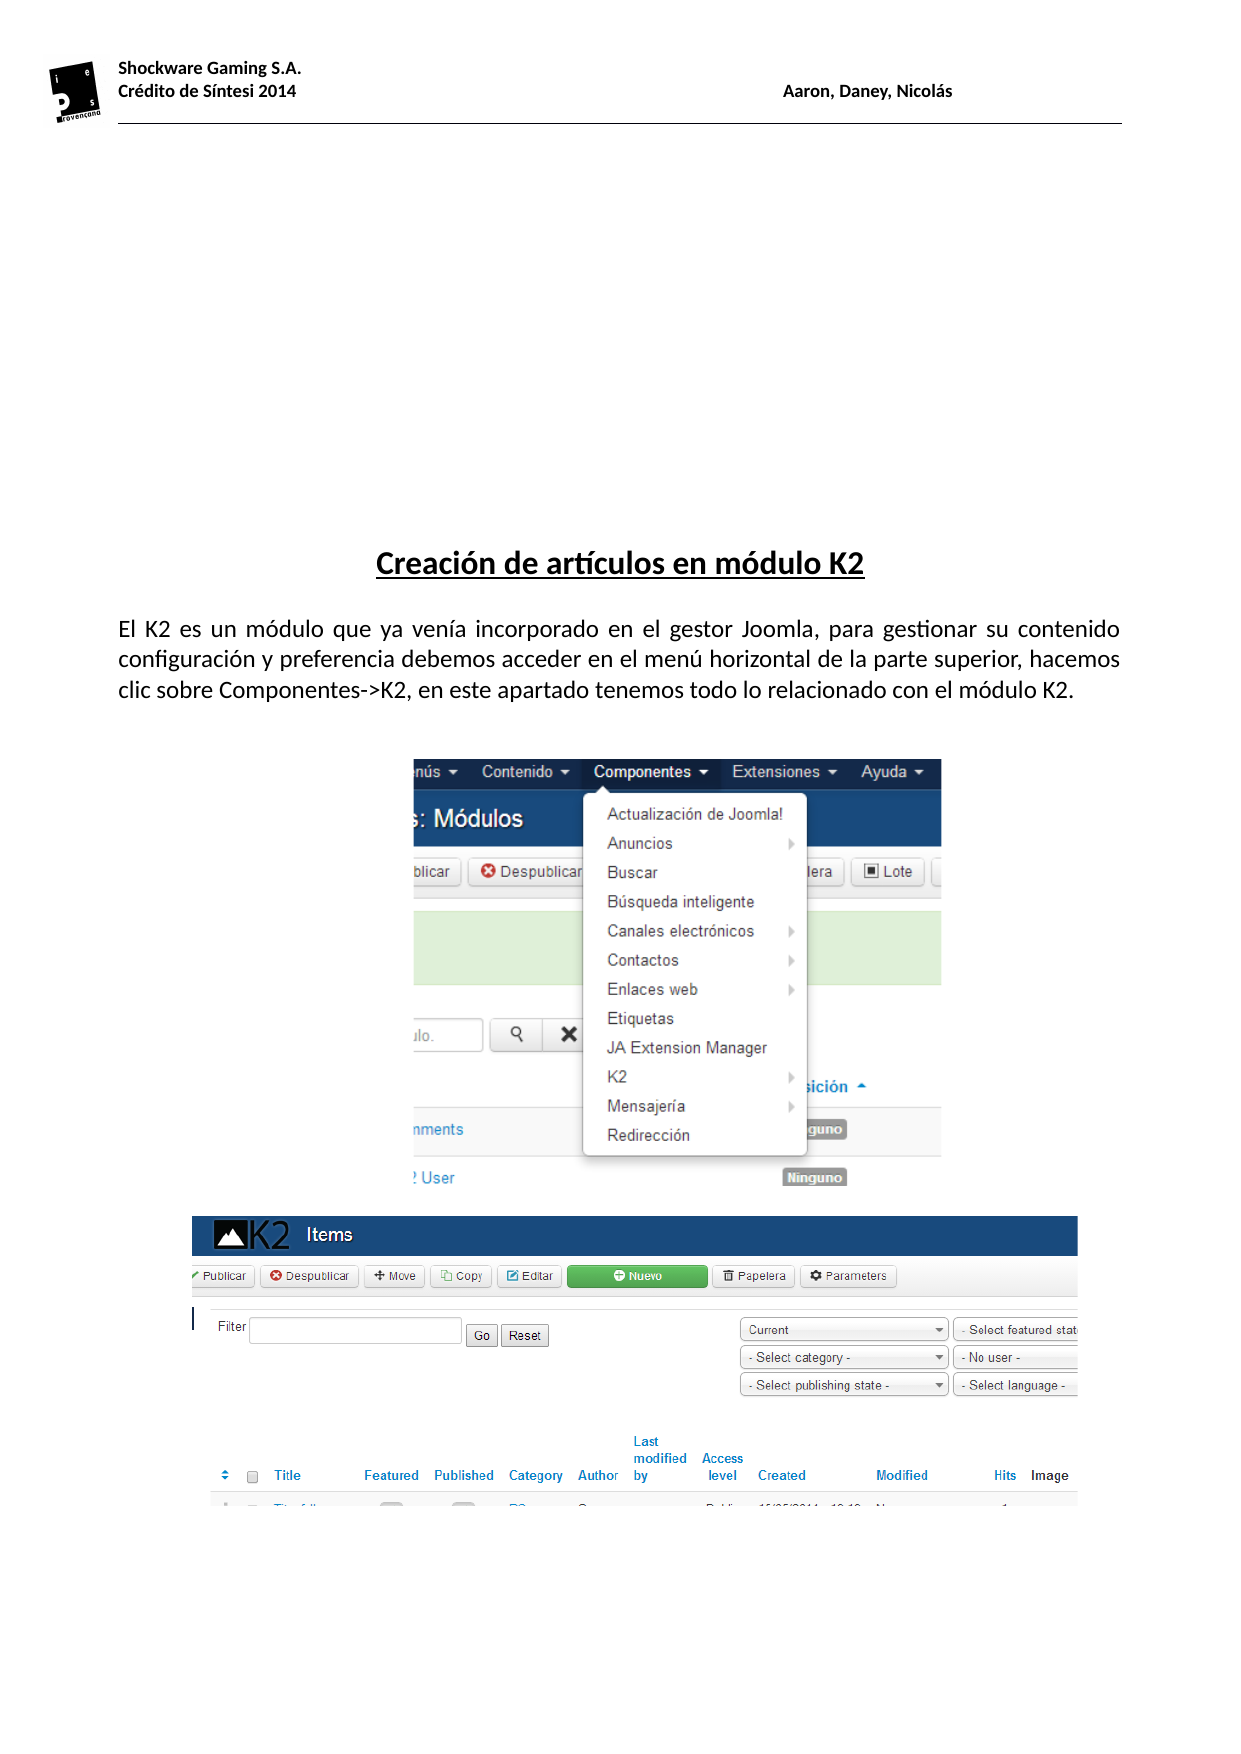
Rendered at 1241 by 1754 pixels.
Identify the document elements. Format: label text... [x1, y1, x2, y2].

text El K2 es un módulo que ya venía incorporado en el gestor Joomla, para gestionar su contenido configuración y preferencia debemos acceder en el menú horizontal de la parte superior, hacemos clic sobre Componentes->K2, en este apartado tenemos todo lo relacionado con el módulo K2. [118, 613, 1122, 705]
subtitle Creación de artículos en módulo K2 [118, 542, 1122, 583]
